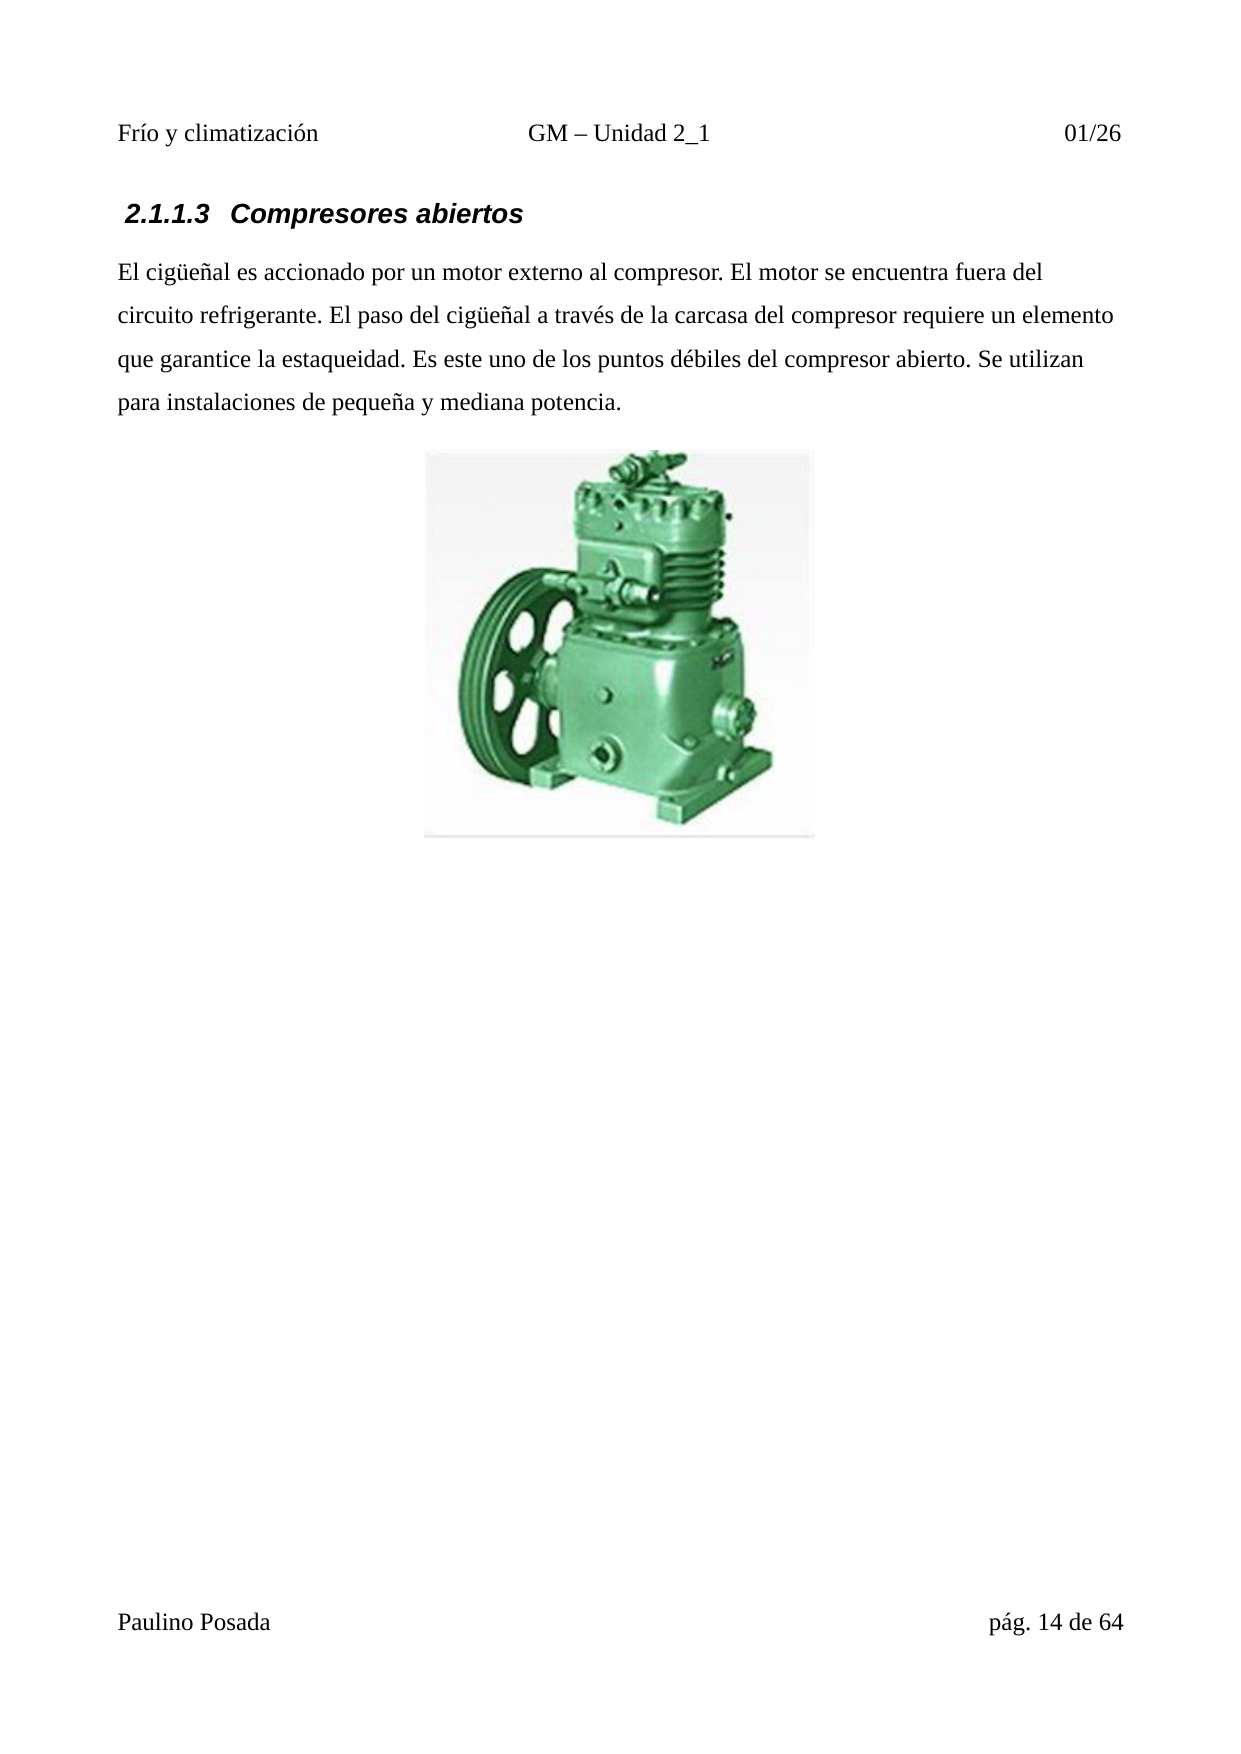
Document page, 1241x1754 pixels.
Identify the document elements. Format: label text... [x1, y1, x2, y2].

subtitle Compresores abiertos [117, 197, 1123, 229]
text El cigüeñal es accionado por un motor externo al compresor. El motor se encuentra fuera del circuito refrigerante. El paso del cigüeñal a través de la carcasa del compresor requiere un elemento que garantice la estaqueidad. Es este uno de los puntos débiles del compresor abierto. Se utilizan para instalaciones de pequeña y mediana potencia. [117, 257, 1123, 416]
picture [423, 450, 815, 838]
